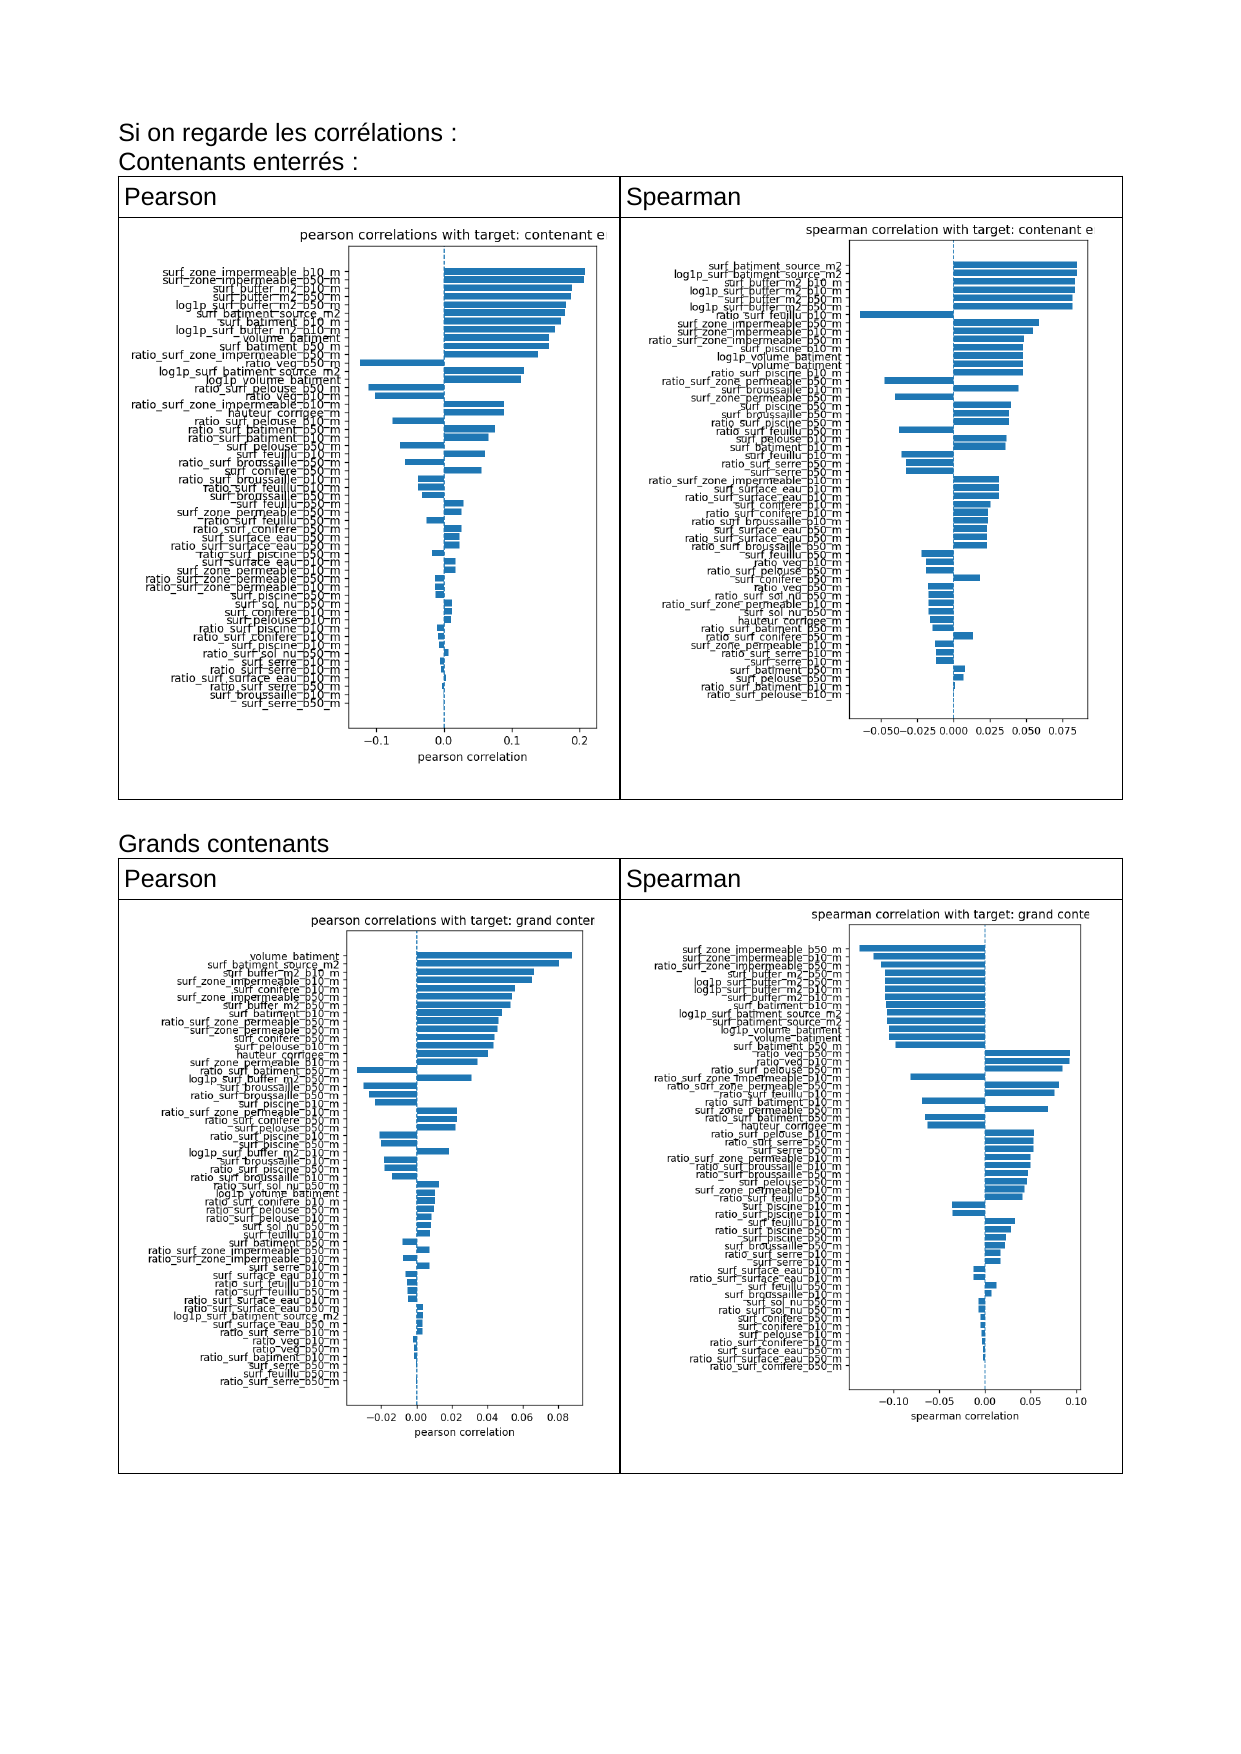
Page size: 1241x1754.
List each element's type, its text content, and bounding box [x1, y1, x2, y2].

table_cell [119, 218, 619, 799]
text Grands contenants [118, 829, 1122, 858]
picture [647, 223, 1095, 736]
table_cell [621, 218, 1122, 799]
table_cell [621, 900, 1122, 1473]
table_header Pearson [119, 859, 619, 899]
picture [652, 905, 1090, 1425]
table_header Spearman [621, 859, 1122, 899]
picture [132, 223, 607, 765]
table_header Spearman [621, 177, 1122, 217]
text Contenants enterrés : [118, 147, 1122, 176]
text Si on regarde les corrélations : [118, 118, 1122, 147]
picture [143, 905, 595, 1439]
table_cell [119, 900, 619, 1473]
table_header Pearson [119, 177, 619, 217]
